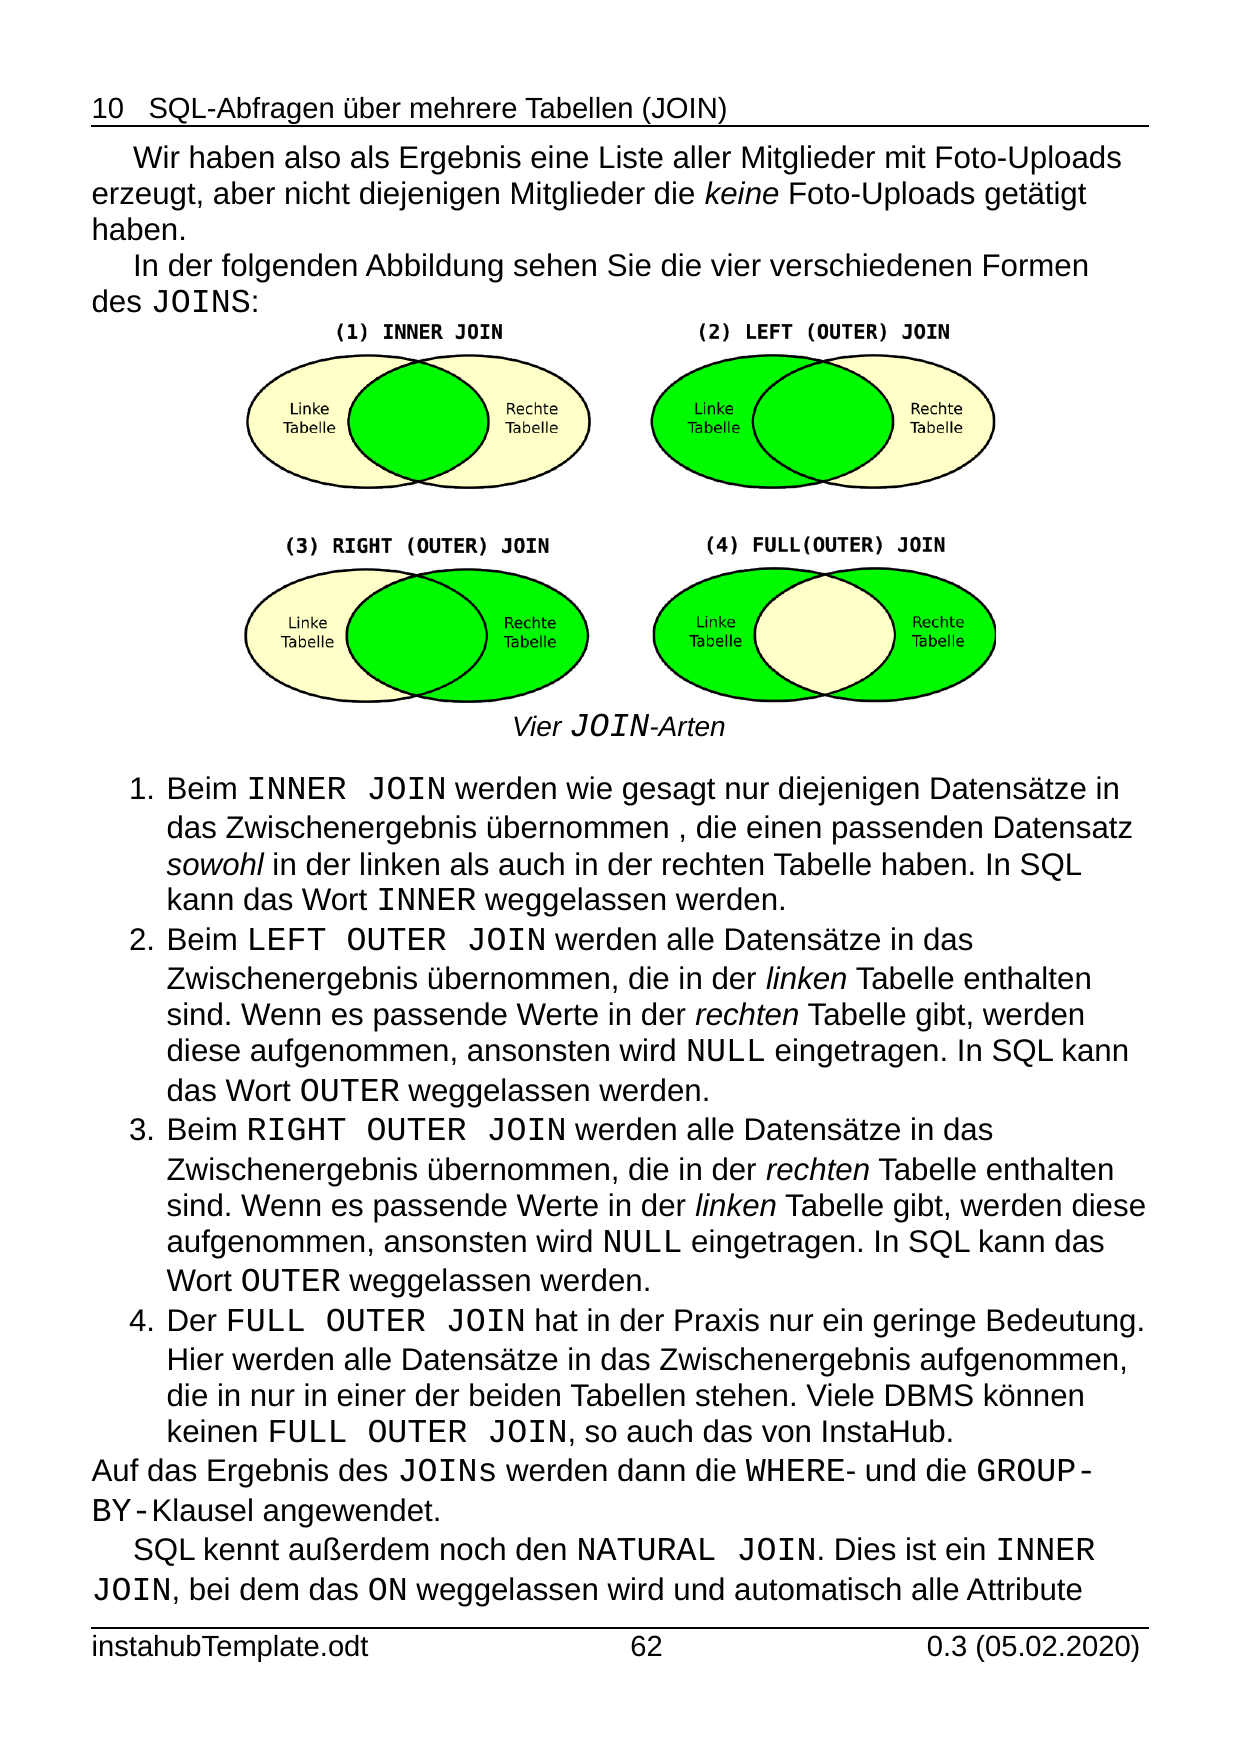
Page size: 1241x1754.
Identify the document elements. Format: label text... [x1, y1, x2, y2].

list Beim RIGHT OUTER JOIN werden alle Datensätze in das Zwischenergebnis übernommen, die in der rechten Tabelle enthalten sind. Wenn es passende Werte in der linken Tabelle gibt, werden diese aufgenommen, ansonsten wird NULL eingetragen. In SQL kann das Wort OUTER weggelassen werden. [129, 1111, 1149, 1302]
text In der folgenden Abbildung sehen Sie die vier verschiedenen Formen des JOINS: [91, 247, 1149, 322]
list Beim INNER JOIN werden wie gesagt nur diejenigen Datensätze in das Zwischenergebnis übernommen , die einen passenden Datensatz sowohl in der linken als auch in der rechten Tabelle haben. In SQL kann das Wort INNER weggelassen werden. [129, 770, 1149, 921]
text Wir haben also als Ergebnis eine Liste aller Mitglieder mit Foto-Uploads erzeugt, aber nicht diejenigen Mitglieder die keine Foto-Uploads getätigt haben. [91, 139, 1149, 247]
text Vier JOIN-Arten [91, 709, 1149, 746]
text Auf das Ergebnis des JOINs werden dann die WHERE- und die GROUP-BY-Klausel angewendet. [91, 1452, 1149, 1531]
text SQL kennt außerdem noch den NATURAL JOIN. Dies ist ein INNER JOIN, bei dem das ON weggelassen wird und automatisch alle Attribute [91, 1531, 1149, 1610]
list Der FULL OUTER JOIN hat in der Praxis nur ein geringe Bedeutung. Hier werden alle Datensätze in das Zwischenergebnis aufgenommen, die in nur in einer der beiden Tabellen stehen. Viele DBMS können keinen FULL OUTER JOIN, so auch das von InstaHub. [129, 1302, 1149, 1452]
list Beim LEFT OUTER JOIN werden alle Datensätze in das Zwischenergebnis übernommen, die in der linken Tabelle enthalten sind. Wenn es passende Werte in der rechten Tabelle gibt, werden diese aufgenommen, ansonsten wird NULL eingetragen. In SQL kann das Wort OUTER weggelassen werden. [129, 921, 1149, 1111]
picture [244, 322, 996, 703]
